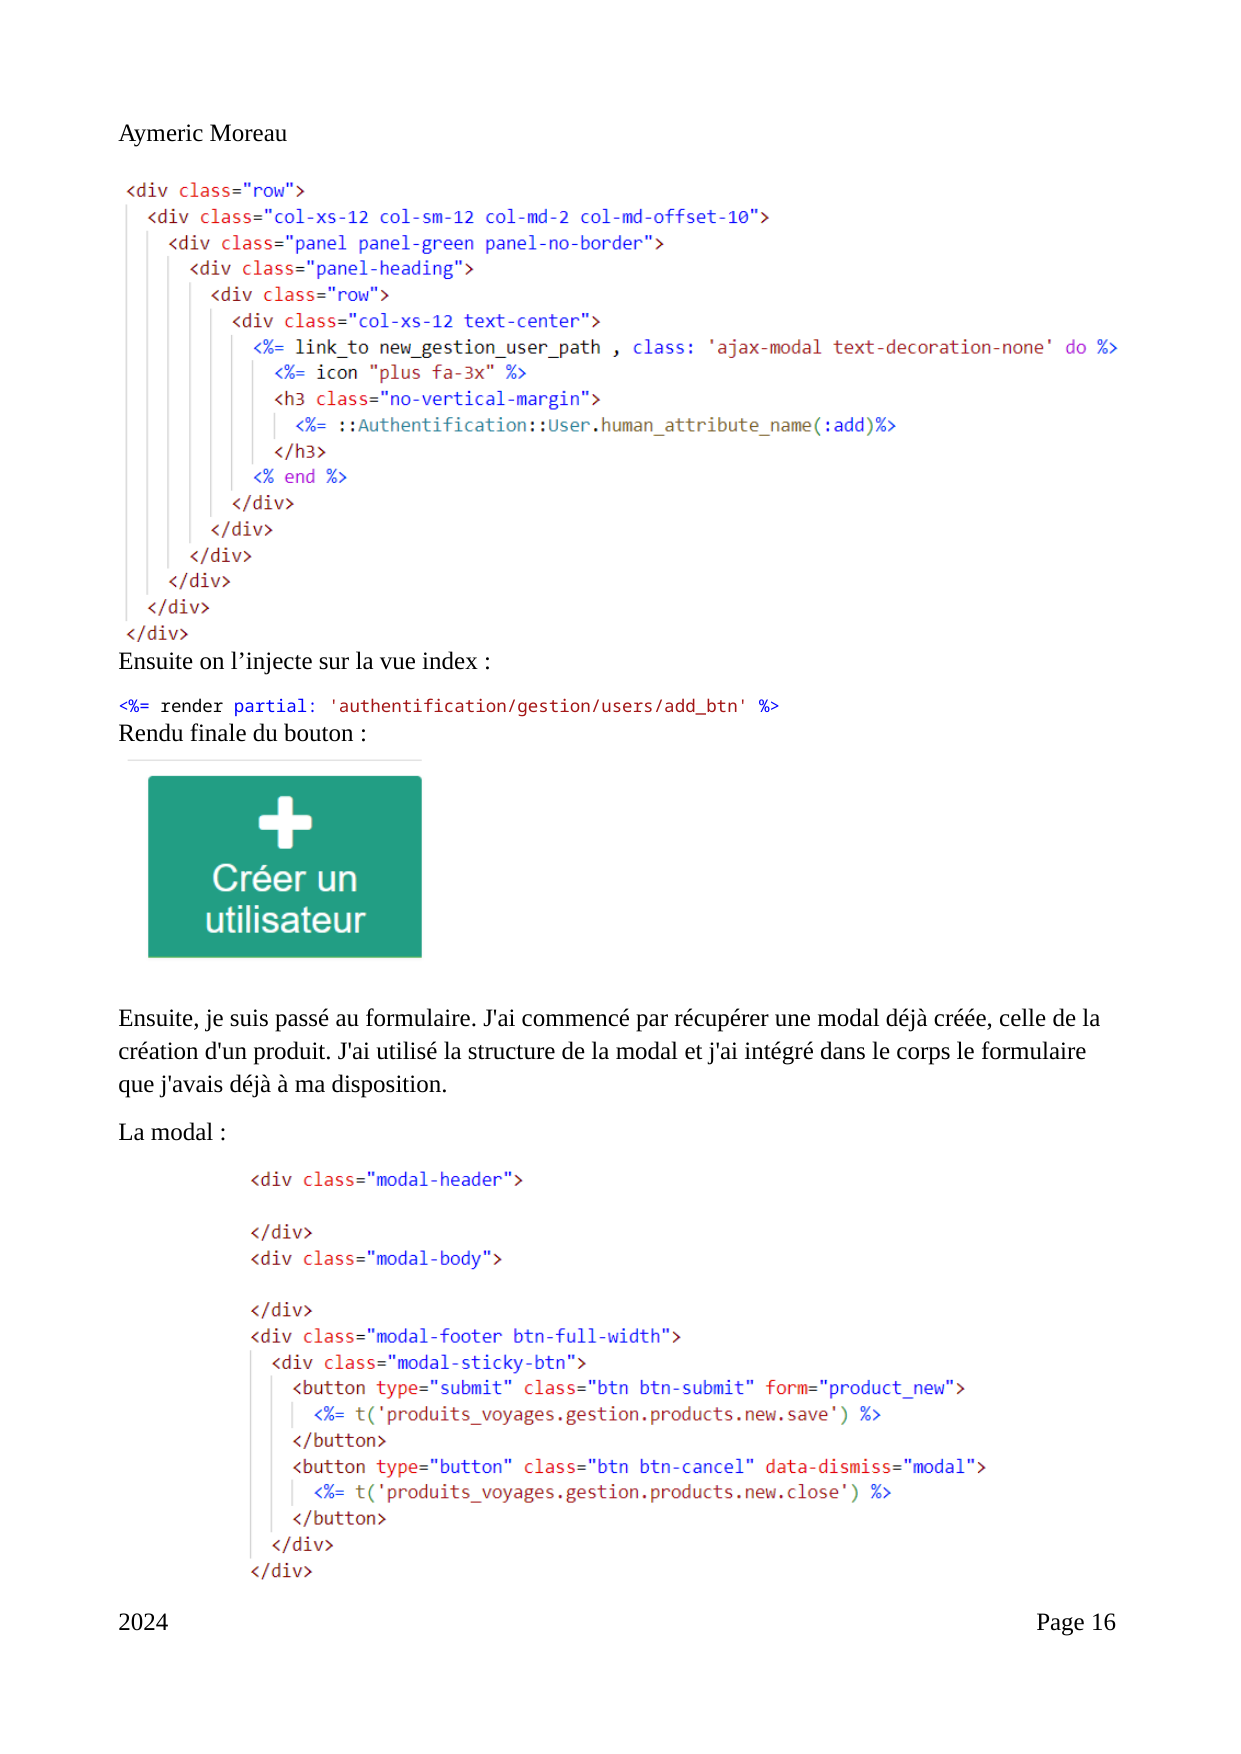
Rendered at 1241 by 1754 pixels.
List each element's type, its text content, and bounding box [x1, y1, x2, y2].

picture [118, 176, 1123, 642]
picture [239, 1164, 1001, 1586]
text <%= render partial: 'authentification/gestion/users/add_btn' %> [118, 694, 1122, 718]
picture [127, 756, 447, 983]
text Ensuite on l’injecte sur la vue index : [118, 642, 1122, 675]
text Ensuite, je suis passé au formulaire. J'ai commencé par récupérer une modal déjà créée, celle de la création d'un produit. J'ai utilisé la structure de la modal et j'ai intégré dans le corps le formulaire que j'avais déjà à ma disposition. [118, 1003, 1122, 1098]
text La modal : [118, 1117, 1122, 1146]
text Rendu finale du bouton : [118, 718, 1122, 747]
